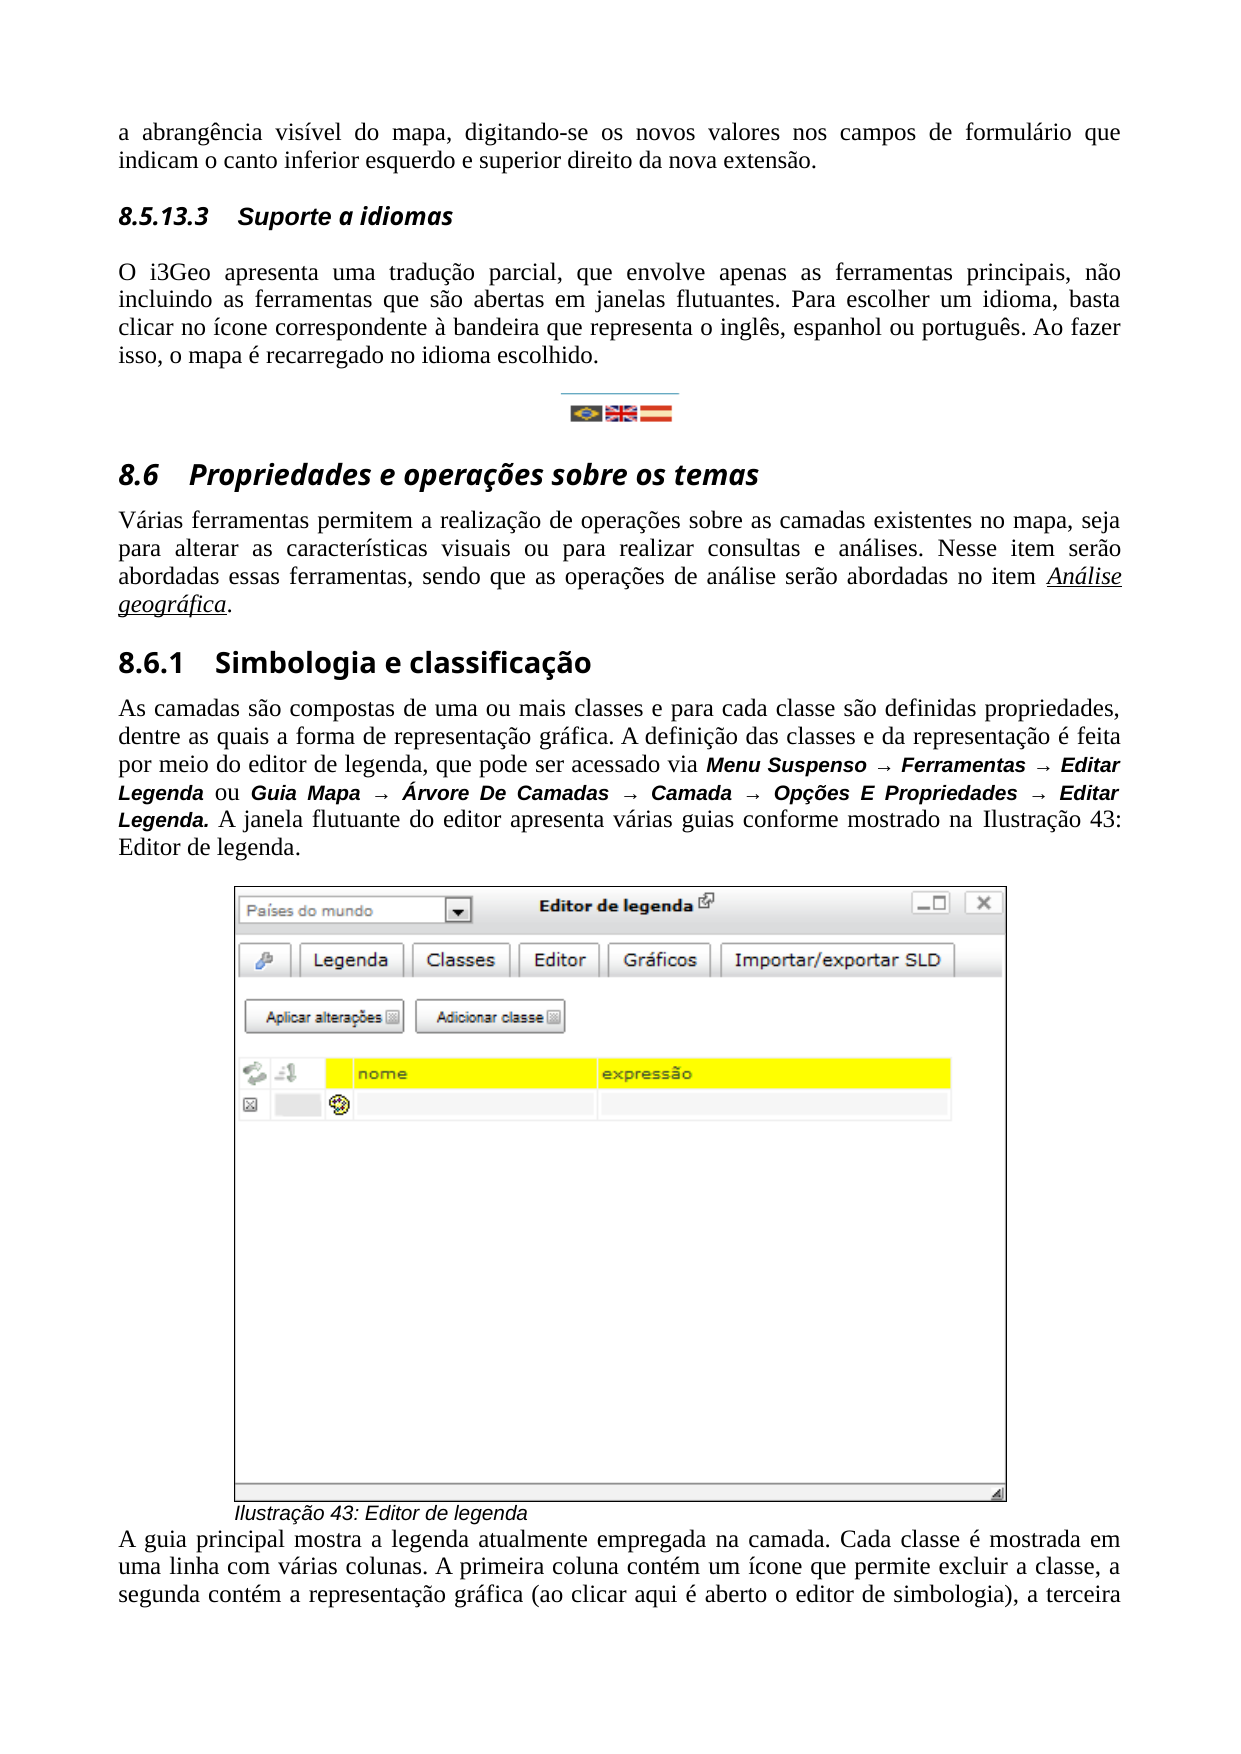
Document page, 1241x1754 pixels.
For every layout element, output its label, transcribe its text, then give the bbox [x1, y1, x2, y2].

text Ilustração 43: Editor de legenda [234, 1502, 1006, 1525]
subtitle Suporte a idiomas [118, 198, 1122, 233]
text As camadas são compostas de uma ou mais classes e para cada classe são definidas propriedades, dentre as quais a forma de representação gráfica. A definição das classes e da representação é feita por meio do editor de legenda, que pode ser acessado via Menu suspenso → Ferramentas → Editar legenda ou guia Mapa → Árvore de camadas → camada → opções e propriedades → Editar legenda. A janela flutuante do editor apresenta várias guias conforme mostrado na Ilustração 43: Editor de legenda. [118, 694, 1122, 861]
text a abrangência visível do mapa, digitando-se os novos valores nos campos de formulário que indicam o canto inferior esquerdo e superior direito da nova extensão. [118, 118, 1122, 173]
text O i3Geo apresenta uma tradução parcial, que envolve apenas as ferramentas principais, não incluindo as ferramentas que são abertas em janelas flutuantes. Para escolher um idioma, basta clicar no ícone correspondente à bandeira que representa o inglês, espanhol ou português. Ao fazer isso, o mapa é recarregado no idioma escolhido. [118, 258, 1122, 368]
picture [235, 887, 1006, 1501]
subtitle Propriedades e operações sobre os temas [118, 454, 1122, 494]
subtitle Simbologia e classificação [118, 642, 1122, 682]
picture [560, 393, 680, 430]
text Várias ferramentas permitem a realização de operações sobre as camadas existentes no mapa, seja para alterar as características visuais ou para realizar consultas e análises. Nesse item serão abordadas essas ferramentas, sendo que as operações de análise serão abordadas no item Análise geográfica. [118, 507, 1122, 617]
text A guia principal mostra a legenda atualmente empregada na camada. Cada classe é mostrada em uma linha com várias colunas. A primeira coluna contém um ícone que permite excluir a classe, a segunda contém a representação gráfica (ao clicar aqui é aberto o editor de simbologia), a terceira [118, 873, 1122, 1608]
